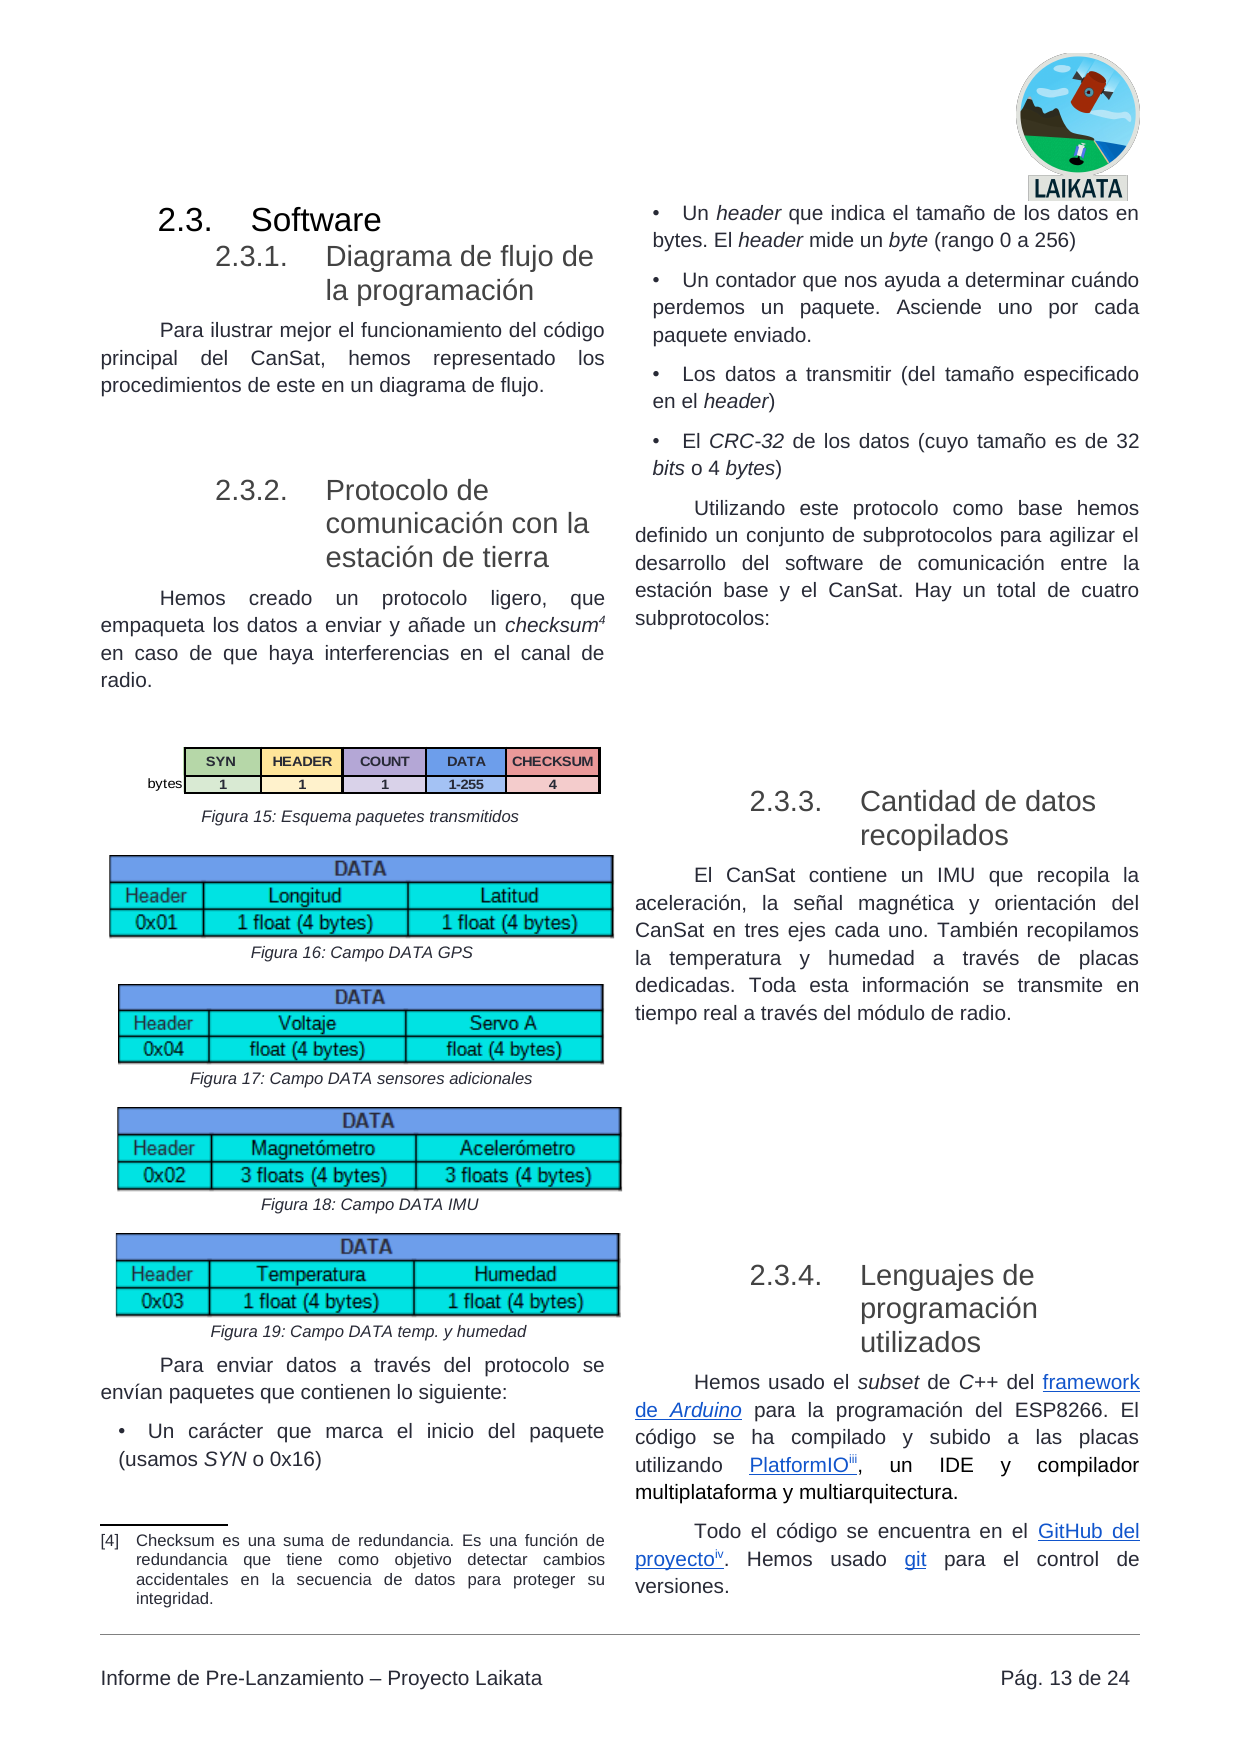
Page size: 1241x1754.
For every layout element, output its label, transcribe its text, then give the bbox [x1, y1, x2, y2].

text Para enviar datos a través del protocolo se envían paquetes que contienen lo siguiente: [100, 707, 605, 1404]
picture [1016, 53, 1140, 201]
subtitle Protocolo de comunicación con la estación de tierra [288, 473, 605, 573]
text Checksum es una suma de redundancia. Es una función de redundancia que tiene como objetivo detectar cambios accidentales en la secuencia de datos para proteger su integridad. [100, 1531, 605, 1608]
picture [115, 1233, 621, 1319]
text Figura 15: Esquema paquetes transmitidos [107, 737, 612, 826]
picture [109, 855, 615, 940]
text El CanSat contiene un IMU que recopila la aceleración, la señal magnética y orientación del CanSat en tres ejes cada uno. También recopilamos la temperatura y humedad a través de placas dedicadas. Toda esta información se transmite en tiempo real a través del módulo de radio. [635, 863, 1140, 1024]
text Figura 16: Campo DATA GPS [109, 940, 614, 962]
list Un carácter que marca el inicio del paquete (usamos SYN o 0x16) [118, 1419, 605, 1471]
list El CRC-32 de los datos (cuyo tamaño es de 32 bits o 4 bytes) [652, 429, 1140, 480]
subtitle Software [213, 201, 605, 239]
text Figura 19: Campo DATA temp. y humedad [116, 1319, 621, 1341]
picture [117, 1107, 623, 1193]
picture [118, 984, 605, 1066]
text Hemos usado el subset de C++ del framework de Arduino para la programación del ESP8266. El código se ha compilado y subido a las placas utilizando PlatformIO, un IDE y compilador multiplataforma y multiarquitectura. [635, 1370, 1140, 1504]
list Los datos a transmitir (del tamaño especificado en el header) [652, 362, 1140, 413]
list Un contador que nos ayuda a determinar cuándo perdemos un paquete. Asciende uno por cada paquete enviado. [652, 267, 1140, 346]
text Figura 18: Campo DATA IMU [117, 1193, 622, 1214]
subtitle Diagrama de flujo de la programación [288, 239, 605, 306]
text Hemos creado un protocolo ligero, que empaqueta los datos a enviar y añade un checksum en caso de que haya interferencias en el canal de radio. [100, 585, 605, 692]
text Utilizando este protocolo como base hemos definido un conjunto de subprotocolos para agilizar el desarrollo del software de comunicación entre la estación base y el CanSat. Hay un total de cuatro subprotocolos: [635, 496, 1140, 629]
subtitle Lenguajes de programación utilizados [822, 1258, 1140, 1358]
list Un header que indica el tamaño de los datos en bytes. El header mide un byte (rango 0 a 256) [652, 201, 1140, 252]
text Para ilustrar mejor el funcionamiento del código principal del CanSat, hemos representado los procedimientos de este en un diagrama de flujo. [100, 318, 605, 397]
text Figura 17: Campo DATA sensores adicionales [118, 1066, 604, 1088]
subtitle Cantidad de datos recopilados [822, 784, 1140, 851]
text Todo el código se encuentra en el GitHub del proyecto. Hemos usado git para el control de versiones. [635, 1519, 1140, 1598]
